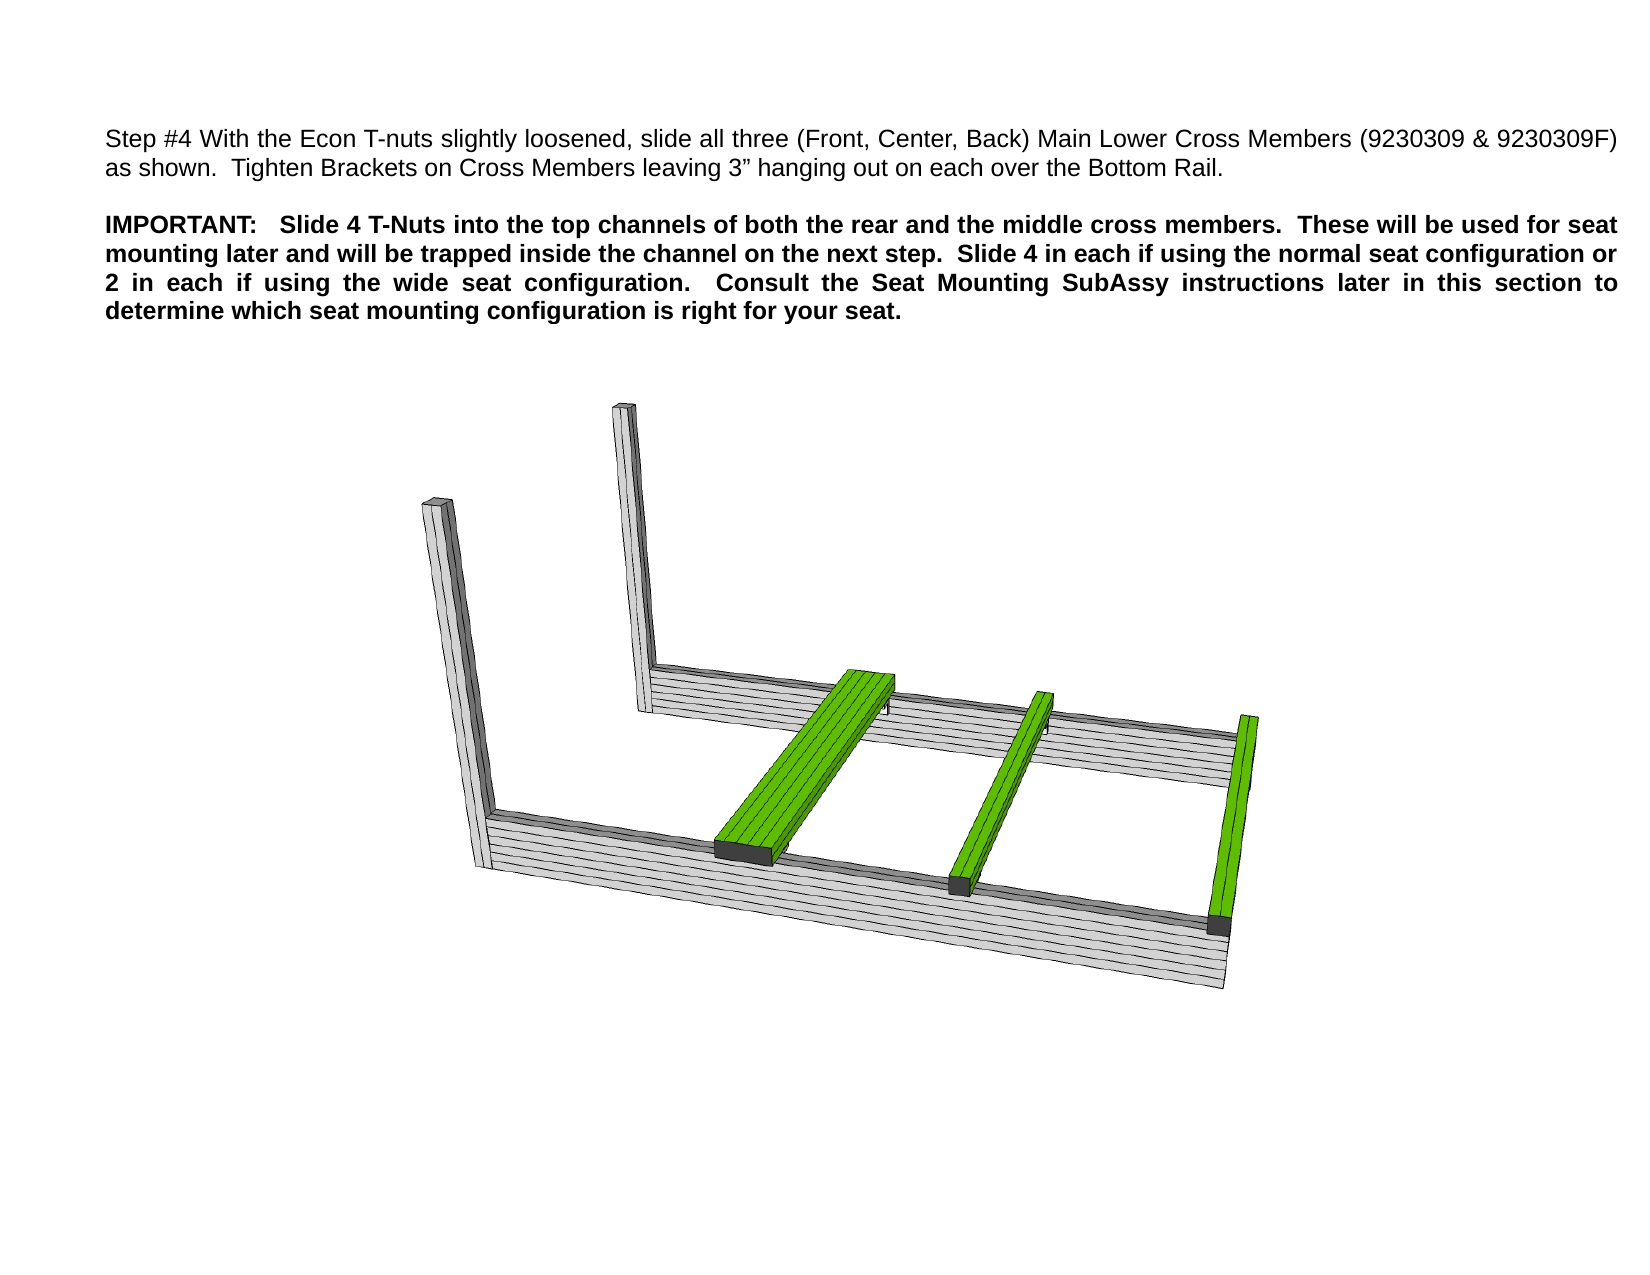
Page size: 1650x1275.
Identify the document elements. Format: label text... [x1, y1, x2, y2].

text IMPORTANT: Slide 4 T-Nuts into the top channels of both the rear and the middle cross members. These will be used for seat mounting later and will be trapped inside the channel on the next step. Slide 4 in each if using the normal seat configuration or 2 in each if using the wide seat configuration. Consult the Seat Mounting SubAssy instructions later in this section to determine which seat mounting configuration is right for your seat. [105, 210, 1620, 324]
text Step #4 With the Econ T-nuts slightly loosened, slide all three (Front, Center, Back) Main Lower Cross Members (9230309 & 9230309F) as shown. Tighten Brackets on Cross Members leaving 3” hanging out on each over the Bottom Rail. [105, 124, 1620, 181]
picture [105, 324, 1650, 1088]
